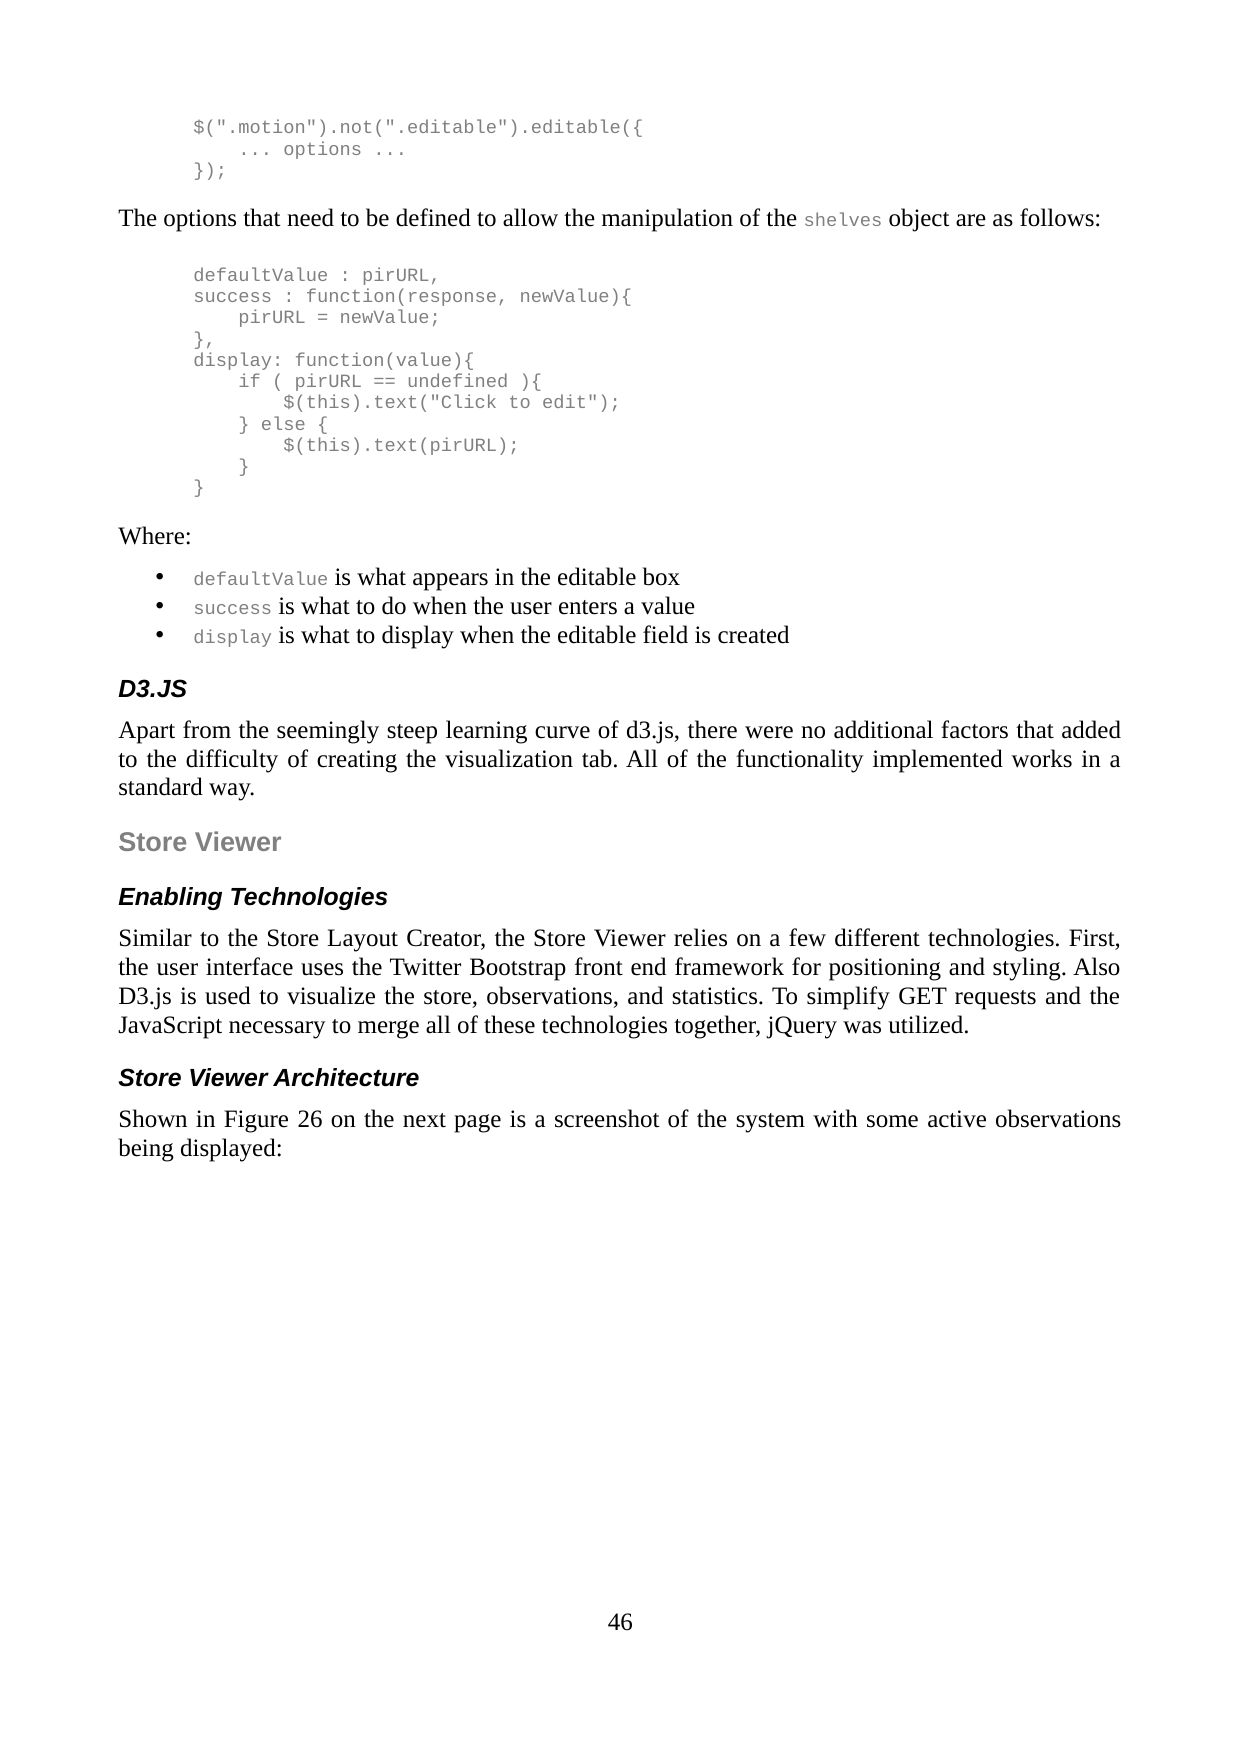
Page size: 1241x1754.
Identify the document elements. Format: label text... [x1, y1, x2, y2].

list defaultValue is what appears in the editable box [155, 562, 1047, 591]
text $(this).text("Click to edit"); [193, 393, 1122, 414]
subtitle D3.JS [118, 674, 1122, 702]
text } else { [193, 414, 1122, 436]
text Similar to the Store Layout Creator, the Store Viewer relies on a few different technologies. First, the user interface uses the Twitter Bootstrap front end framework for positioning and styling. Also D3.js is used to visualize the store, observations, and statistics. To simplify GET requests and the JavaScript necessary to merge all of these technologies together, jQuery was utilized. [118, 923, 1122, 1038]
text if ( pirURL == undefined ){ [193, 372, 1122, 393]
text pirURL = newValue; [193, 308, 1122, 329]
text $(this).text(pirURL); [193, 436, 1122, 457]
text Where: [118, 521, 1122, 549]
text Shown in Figure 26 on the next page is a screenshot of the system with some active observations being displayed: [118, 1104, 1122, 1162]
text success : function(response, newValue){ [193, 287, 1122, 308]
text $(".motion").not(".editable").editable({ [193, 118, 1122, 139]
subtitle Enabling Technologies [118, 882, 1122, 911]
text }, [193, 329, 1122, 351]
text The options that need to be defined to allow the manipulation of the shelves object are as follows: [118, 203, 1122, 232]
list display is what to display when the editable field is created [155, 620, 1047, 649]
text } [193, 457, 1122, 478]
text }); [193, 161, 1122, 182]
list success is what to do when the user enters a value [155, 591, 1047, 620]
subtitle Store Viewer Architecture [118, 1063, 1122, 1092]
text display: function(value){ [193, 351, 1122, 372]
text Apart from the seemingly steep learning curve of d3.js, there were no additional factors that added to the difficulty of creating the visualization tab. All of the functionality implemented works in a standard way. [118, 715, 1122, 801]
text ... options ... [193, 139, 1122, 161]
subtitle Store Viewer [118, 826, 1122, 857]
text defaultValue : pirURL, [193, 266, 1122, 287]
text } [193, 478, 1122, 499]
